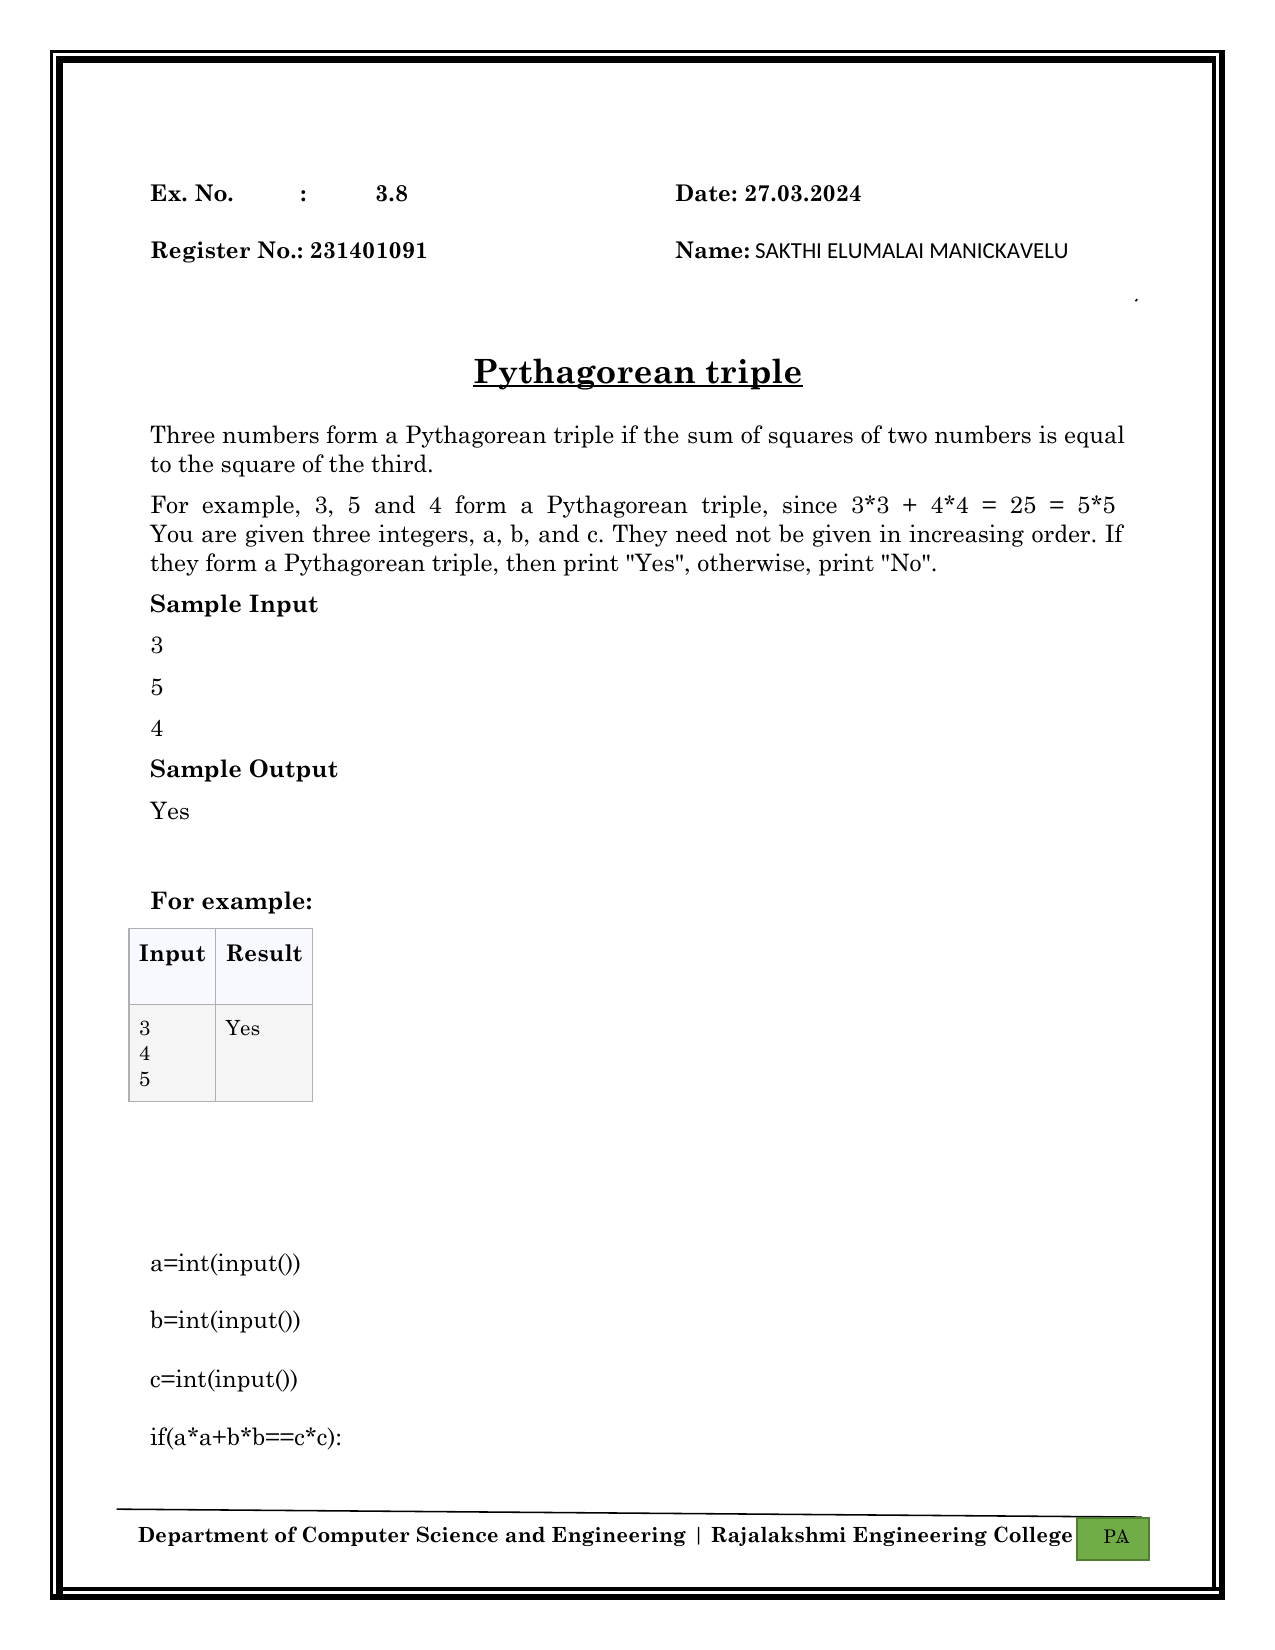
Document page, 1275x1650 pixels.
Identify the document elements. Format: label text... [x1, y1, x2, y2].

table_cell Yes [216, 1005, 312, 1101]
text Ex. No. : 3.8 Date: 27.03.2024 [150, 179, 1125, 207]
text Register No.: 231401091 Name: SAKTHI ELUMALAI MANICKAVELU [150, 236, 1125, 264]
text Sample Output [150, 754, 1125, 783]
text Sample Input [150, 589, 1125, 618]
text Yes [150, 796, 1125, 824]
text For example, 3, 5 and 4 form a Pythagorean triple, since 3*3 + 4*4 = 25 = 5*5 You are given three integers, a, b, and c. They need not be given in increasing order. If they form a Pythagorean triple, then print "Yes", otherwise, print "No". [150, 490, 1125, 576]
text For example: [150, 886, 1125, 915]
text if(a*a+b*b==c*c): [150, 1421, 1125, 1450]
text Pythagorean triple [150, 350, 1125, 390]
text 4 [150, 713, 1125, 742]
table_header Result [216, 929, 312, 1004]
text 5 [150, 671, 1125, 700]
text c=int(input()) [150, 1363, 1125, 1392]
text b=int(input()) [150, 1305, 1125, 1334]
text 3 [150, 630, 1125, 659]
table_header Input [130, 929, 215, 1004]
text Three numbers form a Pythagorean triple if the sum of squares of two numbers is equal to the square of the third. [150, 419, 1125, 477]
table_cell 3 4 5 [130, 1005, 215, 1101]
text a=int(input()) [150, 1247, 1125, 1276]
